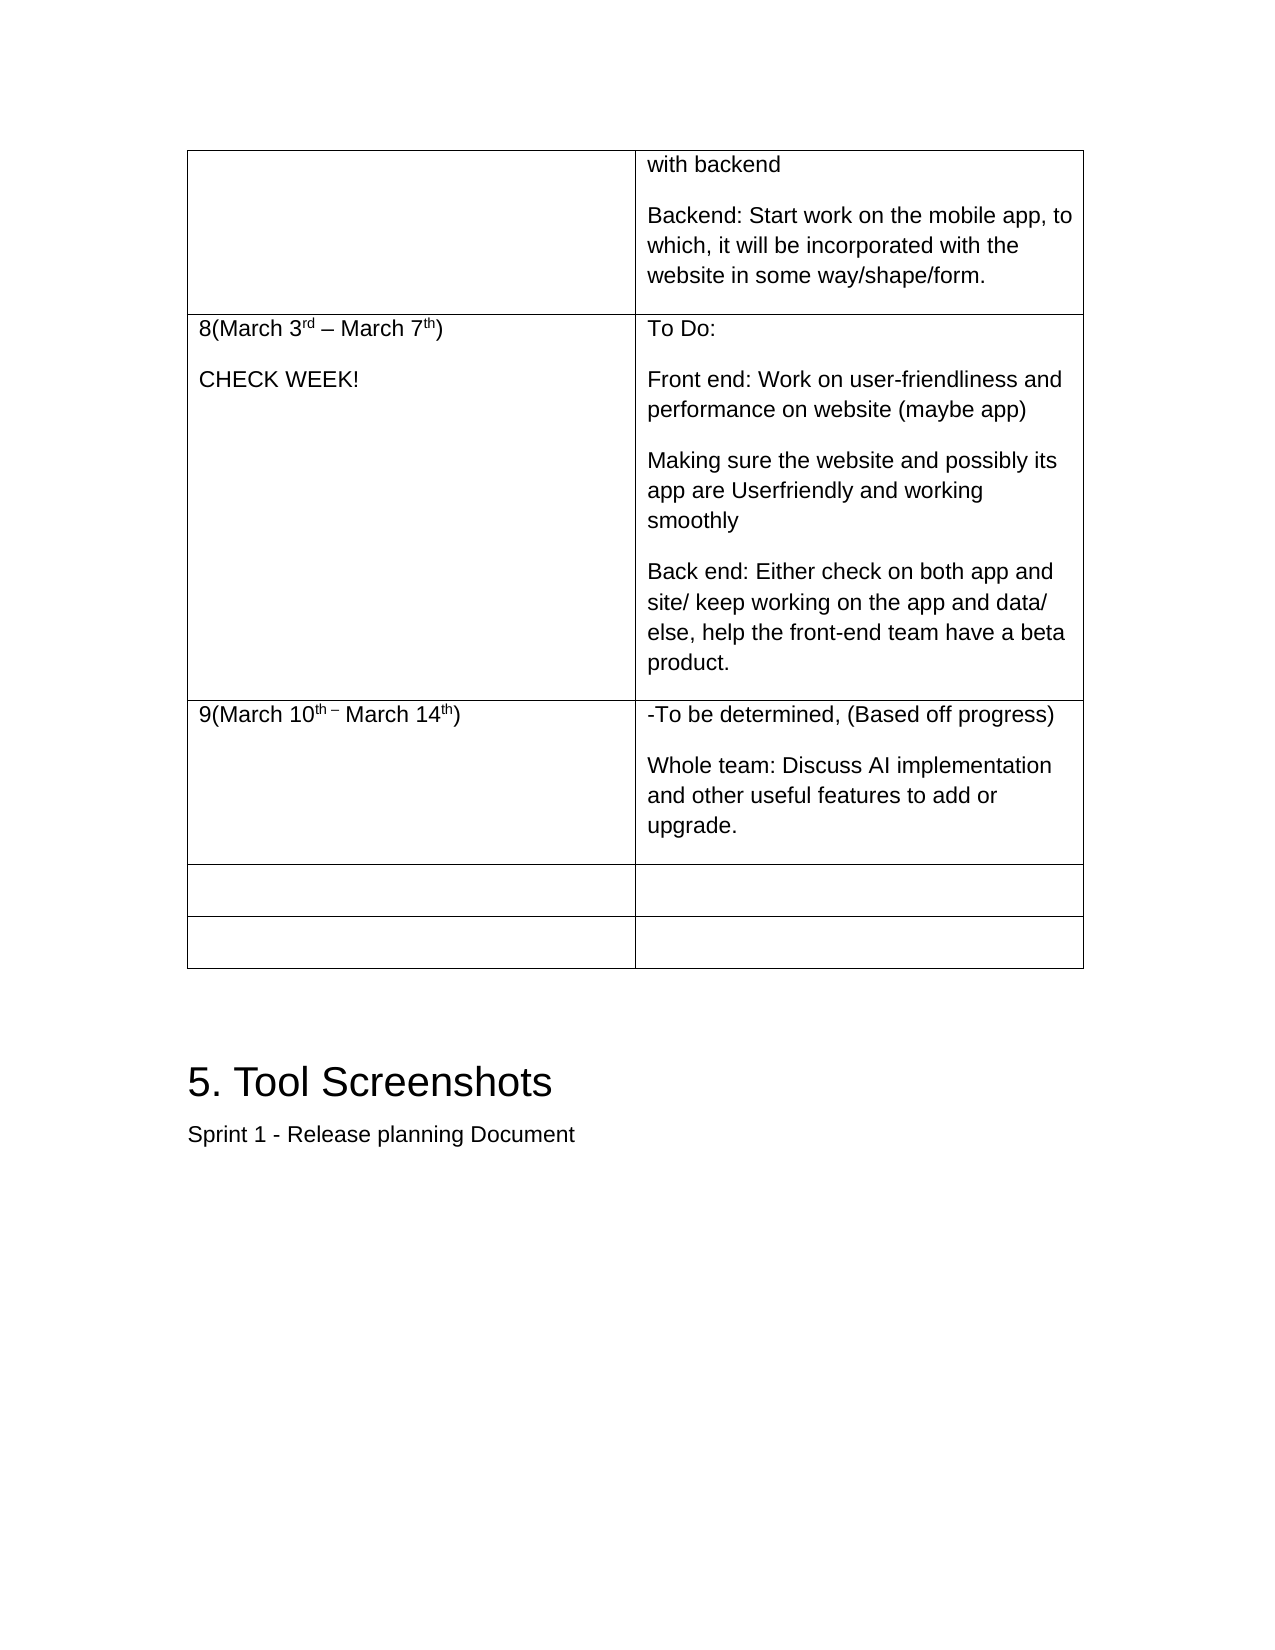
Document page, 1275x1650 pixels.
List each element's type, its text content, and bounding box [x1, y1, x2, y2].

table_cell [636, 865, 1083, 916]
table_cell [636, 917, 1083, 968]
table_cell [188, 151, 635, 313]
table_cell [188, 917, 635, 968]
table_cell -To be determined, (Based off progress) Whole team: Discuss AI implementation and other useful features to add or upgrade. [636, 701, 1083, 863]
table_cell [188, 865, 635, 916]
table_cell with backend Backend: Start work on the mobile app, to which, it will be incorporated with the website in some way/shape/form. [636, 151, 1083, 313]
subtitle 5. Tool Screenshots [187, 1057, 1087, 1105]
text Sprint 1 - Release planning Document [187, 1121, 1087, 1147]
table_cell 8(March 3rd – March 7th) CHECK WEEK! [188, 315, 635, 700]
table_cell To Do: Front end: Work on user-friendliness and performance on website (maybe app) Making sure the website and possibly its app are Userfriendly and working smoothly Back end: Either check on both app and site/ keep working on the app and data/ else, help the front-end team have a beta product. [636, 315, 1083, 700]
table_cell 9(March 10th – March 14th) [188, 701, 635, 863]
